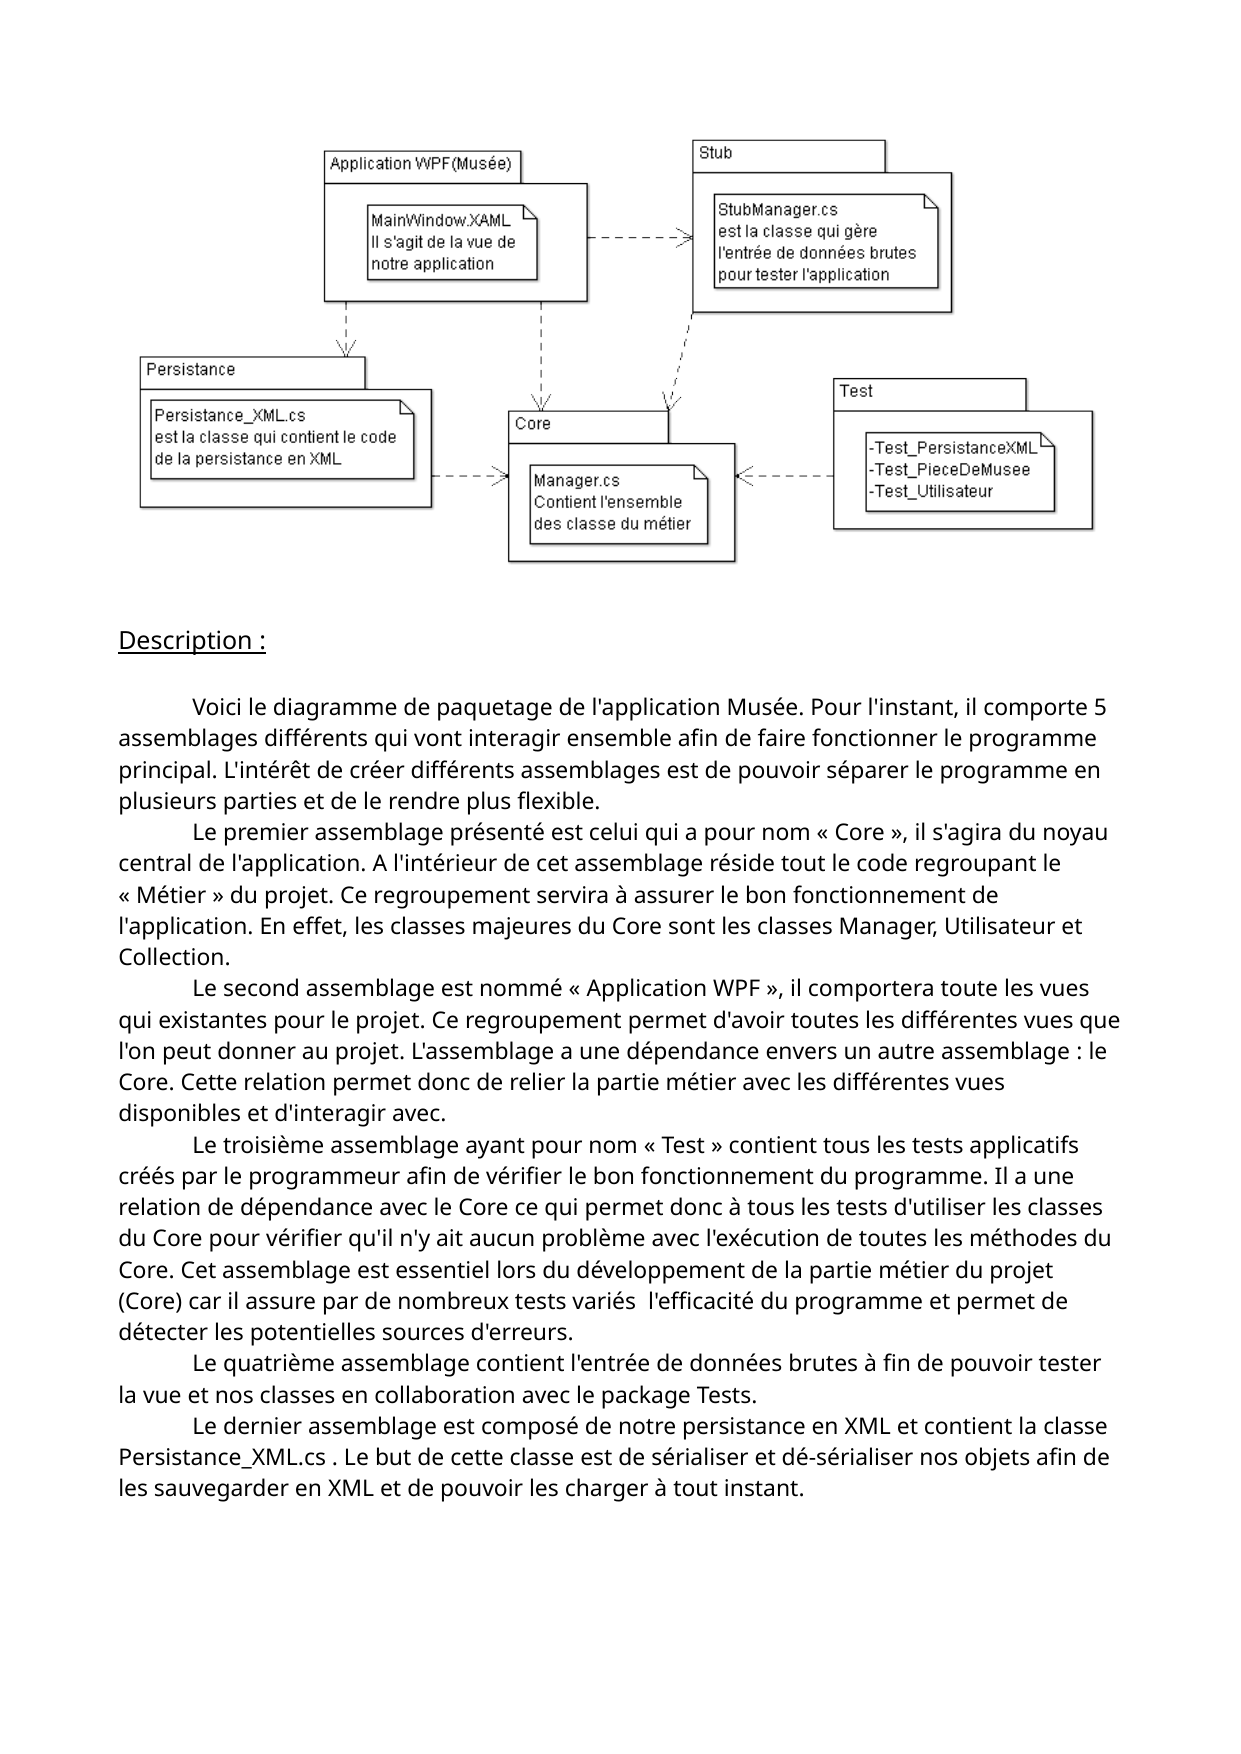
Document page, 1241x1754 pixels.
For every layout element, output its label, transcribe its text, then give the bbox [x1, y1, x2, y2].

text Le quatrième assemblage contient l'entrée de données brutes à fin de pouvoir tester la vue et nos classes en collaboration avec le package Tests. [118, 1347, 1122, 1410]
text Description : [118, 623, 1122, 657]
text Le second assemblage est nommé « Application WPF », il comportera toute les vues qui existantes pour le projet. Ce regroupement permet d'avoir toutes les différentes vues que l'on peut donner au projet. L'assemblage a une dépendance envers un autre assemblage : le Core. Cette relation permet donc de relier la partie métier avec les différentes vues disponibles et d'interagir avec. [118, 972, 1122, 1128]
text Le troisième assemblage ayant pour nom « Test » contient tous les tests applicatifs créés par le programmeur afin de vérifier le bon fonctionnement du programme. Il a une relation de dépendance avec le Core ce qui permet donc à tous les tests d'utiliser les classes du Core pour vérifier qu'il n'y ait aucun problème avec l'exécution de toutes les méthodes du Core. Cet assemblage est essentiel lors du développement de la partie métier du projet (Core) car il assure par de nombreux tests variés l'efficacité du programme et permet de détecter les potentielles sources d'erreurs. [118, 1128, 1122, 1347]
text Le dernier assemblage est composé de notre persistance en XML et contient la classe Persistance_XML.cs . Le but de cette classe est de sérialiser et dé-sérialiser nos objets afin de les sauvegarder en XML et de pouvoir les charger à tout instant. [118, 1410, 1122, 1503]
text Voici le diagramme de paquetage de l'application Musée. Pour l'instant, il comporte 5 assemblages différents qui vont interagir ensemble afin de faire fonctionner le programme principal. L'intérêt de créer différents assemblages est de pouvoir séparer le programme en plusieurs parties et de le rendre plus flexible. [118, 691, 1122, 816]
picture [118, 118, 1123, 592]
text Le premier assemblage présenté est celui qui a pour nom « Core », il s'agira du noyau central de l'application. A l'intérieur de cet assemblage réside tout le code regroupant le « Métier » du projet. Ce regroupement servira à assurer le bon fonctionnement de l'application. En effet, les classes majeures du Core sont les classes Manager, Utilisateur et Collection. [118, 816, 1122, 972]
